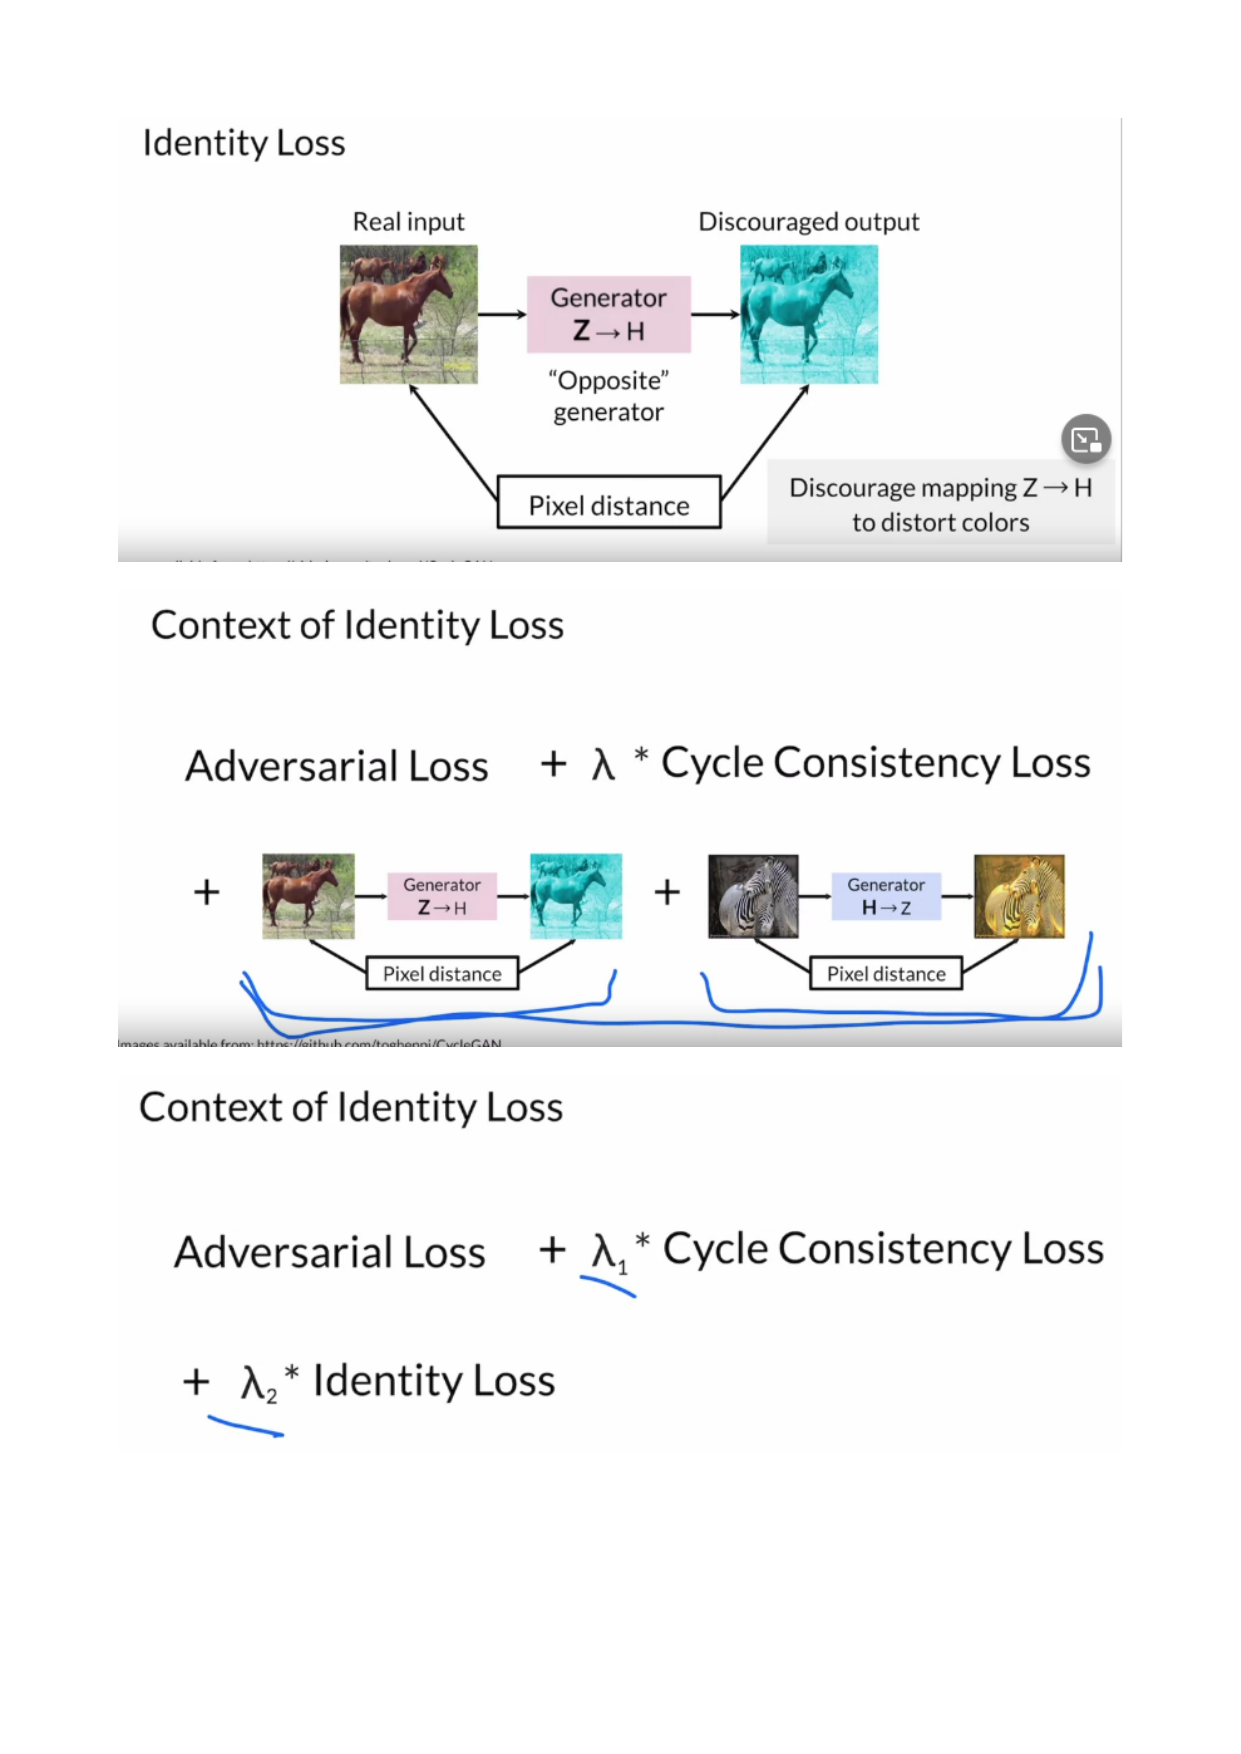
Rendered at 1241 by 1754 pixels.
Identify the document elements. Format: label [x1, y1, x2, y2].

picture [118, 1075, 1123, 1452]
picture [118, 590, 1123, 1047]
picture [118, 118, 1123, 562]
